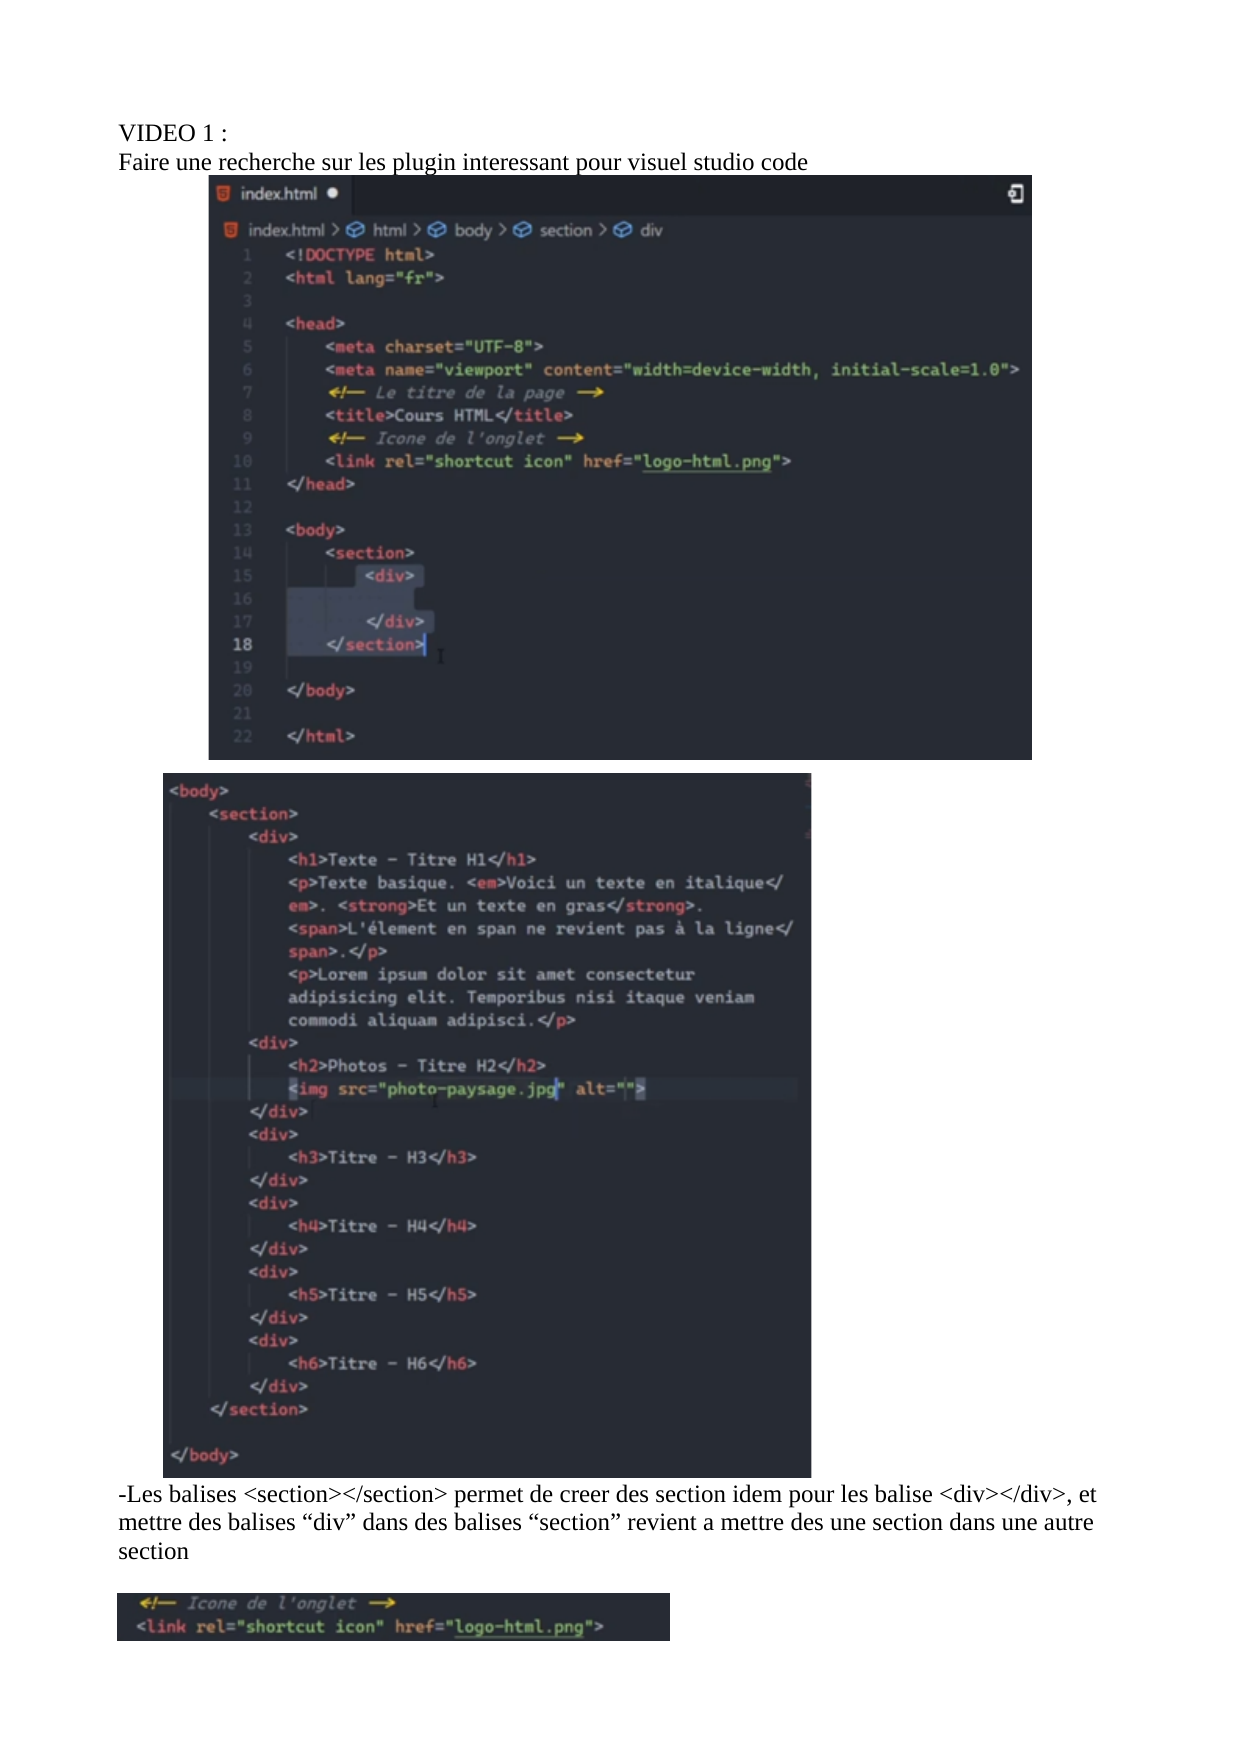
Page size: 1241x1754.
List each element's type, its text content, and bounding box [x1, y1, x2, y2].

text VIDEO 1 : [118, 118, 1122, 147]
picture [208, 175, 1032, 760]
text -Les balises <section></section> permet de creer des section idem pour les balise <div></div>, et mettre des balises “div” dans des balises “section” revient a mettre des une section dans une autre section [118, 1479, 1122, 1565]
text Faire une recherche sur les plugin interessant pour visuel studio code [118, 147, 1122, 176]
picture [117, 1593, 670, 1641]
picture [163, 773, 812, 1478]
